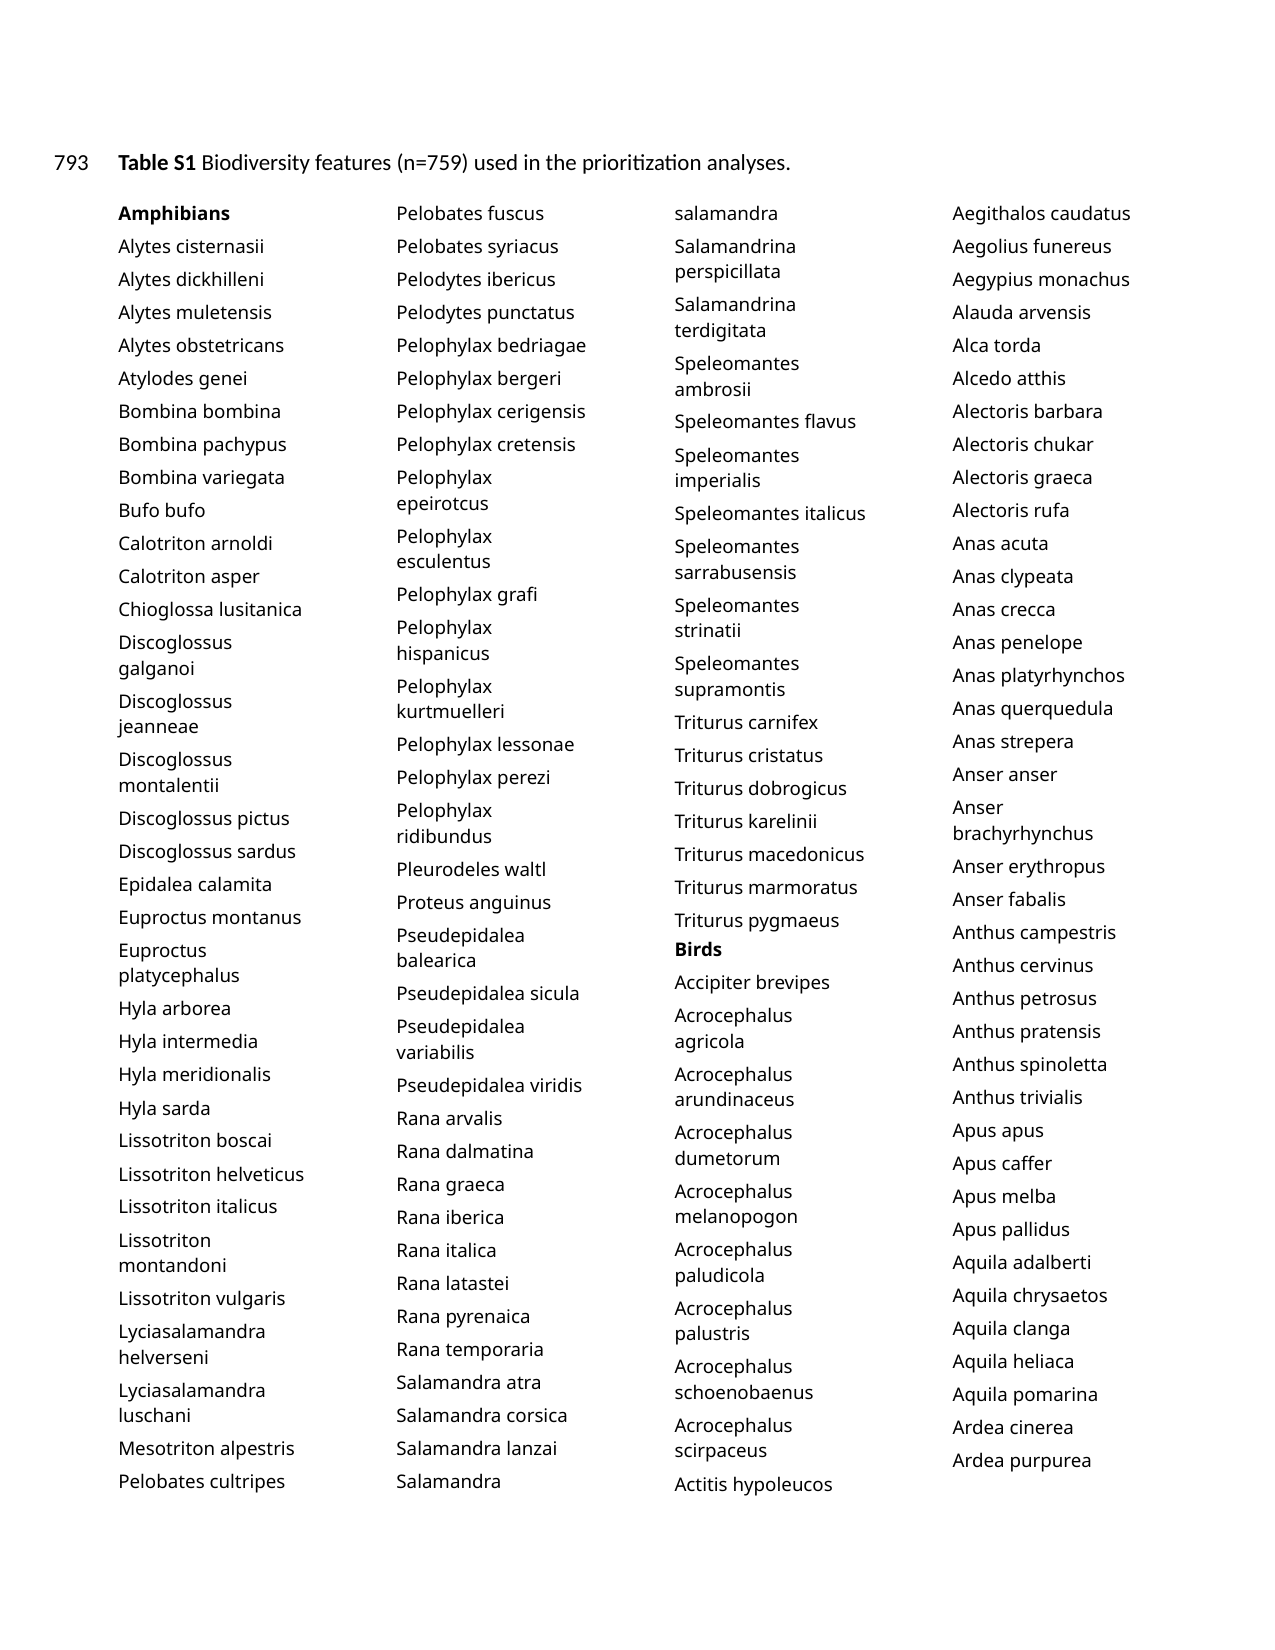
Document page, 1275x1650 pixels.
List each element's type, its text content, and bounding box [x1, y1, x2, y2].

table_cell Hyla arborea [112, 992, 317, 1025]
table_cell Rana graeca [390, 1168, 595, 1201]
table_cell Apus melba [947, 1180, 1151, 1213]
table_cell Aegolius funereus [947, 230, 1151, 262]
table_cell Anser anser [947, 758, 1151, 791]
table_cell Lyciasalamandra helverseni [112, 1315, 317, 1373]
table_cell Alca torda [947, 329, 1151, 362]
table_header Amphibians [112, 196, 317, 229]
table_cell Alcedo atthis [947, 362, 1151, 394]
table_cell Pseudepidalea viridis [390, 1069, 595, 1102]
table_cell Speleomantes sarrabusensis [669, 530, 873, 588]
table_cell Mesotriton alpestris [112, 1432, 317, 1465]
table_cell Anas penelope [947, 626, 1151, 659]
table_cell Aquila clanga [947, 1312, 1151, 1345]
table_cell Speleomantes italicus [669, 497, 873, 530]
table_cell Pelophylax bergeri [390, 362, 595, 394]
table_cell Pelophylax kurtmuelleri [390, 669, 595, 728]
table_cell Aquila chrysaetos [947, 1279, 1151, 1312]
table_cell Hyla sarda [112, 1091, 317, 1124]
table_cell Alytes dickhilleni [112, 263, 317, 296]
table_cell Anser fabalis [947, 883, 1151, 915]
table_cell Atylodes genei [112, 362, 317, 394]
table_cell Rana italica [390, 1234, 595, 1267]
table_cell Triturus macedonicus [669, 838, 873, 870]
table_cell Bombina variegata [112, 461, 317, 494]
table_cell Discoglossus montalentii [112, 743, 317, 801]
table_cell Acrocephalus dumetorum [669, 1116, 873, 1174]
table_cell Aquila adalberti [947, 1246, 1151, 1279]
table_cell Hyla meridionalis [112, 1058, 317, 1091]
table_cell Pelophylax perezi [390, 761, 595, 794]
table_cell Acrocephalus schoenobaenus [669, 1350, 873, 1408]
table_cell Speleomantes flavus [669, 405, 873, 438]
table_cell Anthus cervinus [947, 949, 1151, 981]
table_cell Salamandrina terdigitata [669, 288, 873, 347]
table_cell Salamandra salamandra [669, 196, 873, 229]
table_cell Pelobates syriacus [390, 230, 595, 262]
table_cell Alytes cisternasii [112, 230, 317, 262]
table_cell Actitis hypoleucos [669, 1467, 873, 1500]
table_cell Anas crecca [947, 593, 1151, 626]
table_cell Rana pyrenaica [390, 1300, 595, 1333]
table_cell Anser erythropus [947, 849, 1151, 882]
table_cell Speleomantes ambrosii [669, 347, 873, 405]
table_cell Anas platyrhynchos [947, 659, 1151, 692]
table_cell Triturus dobrogicus [669, 771, 873, 804]
table_cell Salamandra salamandra [390, 1465, 595, 1494]
table_cell Acrocephalus scirpaceus [669, 1409, 873, 1467]
table_cell Apus pallidus [947, 1213, 1151, 1246]
table_cell Euproctus montanus [112, 900, 317, 933]
table_cell Pelophylax hispanicus [390, 611, 595, 669]
table_cell Aegypius monachus [947, 263, 1151, 296]
table_cell Epidalea calamita [112, 868, 317, 900]
table_cell Bufo bufo [112, 494, 317, 527]
table_cell Anas clypeata [947, 560, 1151, 593]
table_cell Lyciasalamandra luschani [112, 1373, 317, 1432]
table_cell Aquila heliaca [947, 1345, 1151, 1378]
table_cell Rana latastei [390, 1267, 595, 1300]
table_cell Hyla intermedia [112, 1025, 317, 1058]
table_cell Pelophylax cretensis [390, 428, 595, 461]
table_cell Discoglossus jeanneae [112, 684, 317, 743]
table_cell Discoglossus pictus [112, 801, 317, 834]
table_cell Alectoris graeca [947, 461, 1151, 494]
table_cell Pelophylax epeirotcus [390, 461, 595, 519]
table_cell Anas strepera [947, 725, 1151, 758]
table_cell Alytes obstetricans [112, 329, 317, 362]
table_cell Lissotriton helveticus [112, 1157, 317, 1190]
table_cell Pelophylax ridibundus [390, 794, 595, 852]
table_cell Pelophylax cerigensis [390, 395, 595, 428]
table_cell Speleomantes strinatii [669, 588, 873, 647]
table_cell Anthus campestris [947, 915, 1151, 948]
table_cell Pelodytes ibericus [390, 263, 595, 296]
table_cell Salamandra corsica [390, 1399, 595, 1432]
table_cell Pelophylax lessonae [390, 728, 595, 761]
table_cell Pseudepidalea variabilis [390, 1010, 595, 1068]
table_cell Speleomantes imperialis [669, 438, 873, 497]
table_cell Bombina bombina [112, 395, 317, 428]
table_cell Pelodytes punctatus [390, 296, 595, 328]
table_cell Pelophylax grafi [390, 578, 595, 611]
table_cell Acrocephalus melanopogon [669, 1174, 873, 1233]
table_cell Triturus marmoratus [669, 870, 873, 903]
table_cell Euproctus platycephalus [112, 934, 317, 992]
table_cell Anas acuta [947, 527, 1151, 560]
table_cell Alectoris chukar [947, 428, 1151, 461]
table_cell Triturus pygmaeus Birds [669, 904, 873, 966]
table_cell Calotriton asper [112, 560, 317, 593]
table_cell Alectoris barbara [947, 395, 1151, 428]
table_cell Acrocephalus agricola [669, 999, 873, 1057]
table_cell Lissotriton montandoni [112, 1223, 317, 1282]
table_cell Anthus trivialis [947, 1081, 1151, 1113]
table_cell Triturus cristatus [669, 738, 873, 771]
table_cell Accipiter brevipes [669, 966, 873, 999]
table_cell Discoglossus sardus [112, 834, 317, 867]
table_cell Lissotriton boscai [112, 1124, 317, 1157]
table_cell Triturus karelinii [669, 804, 873, 837]
table_cell Lissotriton vulgaris [112, 1282, 317, 1315]
table_cell Alectoris rufa [947, 494, 1151, 527]
table_cell Pelobates cultripes [112, 1465, 317, 1498]
table_cell Proteus anguinus [390, 885, 595, 918]
table_cell Rana temporaria [390, 1333, 595, 1366]
table_cell Anser brachyrhynchus [947, 791, 1151, 849]
table_cell Anthus pratensis [947, 1015, 1151, 1047]
table_cell Bombina pachypus [112, 428, 317, 461]
table_cell Apus caffer [947, 1147, 1151, 1179]
table_cell Aegithalos caudatus [947, 196, 1151, 229]
table_cell Pelophylax bedriagae [390, 329, 595, 362]
table_cell Discoglossus galganoi [112, 626, 317, 684]
table_cell Salamandra lanzai [390, 1432, 595, 1465]
table_cell Pelobates fuscus [390, 196, 595, 229]
table_cell Acrocephalus palustris [669, 1291, 873, 1350]
table_cell Ardea purpurea [947, 1444, 1151, 1477]
table_cell Speleomantes supramontis [669, 647, 873, 705]
table_cell Acrocephalus arundinaceus [669, 1057, 873, 1116]
table_cell Calotriton arnoldi [112, 527, 317, 560]
table_cell Aquila pomarina [947, 1378, 1151, 1411]
table_cell Anas querquedula [947, 692, 1151, 725]
table_cell Chioglossa lusitanica [112, 593, 317, 626]
table_cell Rana iberica [390, 1201, 595, 1234]
text Table S1 Biodiversity features (n=759) used in the prioritization analyses. [118, 148, 1157, 176]
table_cell Triturus carnifex [669, 705, 873, 738]
table_cell Rana dalmatina [390, 1135, 595, 1168]
table_cell Alauda arvensis [947, 296, 1151, 328]
table_cell Ardea cinerea [947, 1411, 1151, 1444]
table_cell Pseudepidalea balearica [390, 919, 595, 977]
table_cell Pelophylax esculentus [390, 519, 595, 578]
table_cell Pseudepidalea sicula [390, 977, 595, 1010]
table_cell Salamandrina perspicillata [669, 230, 873, 288]
table_cell Acrocephalus paludicola [669, 1233, 873, 1291]
table_cell Salamandra atra [390, 1366, 595, 1399]
table_cell Anthus petrosus [947, 981, 1151, 1014]
table_cell Apus apus [947, 1114, 1151, 1147]
table_cell Lissotriton italicus [112, 1190, 317, 1223]
table_cell Alytes muletensis [112, 296, 317, 328]
table_cell Anthus spinoletta [947, 1048, 1151, 1081]
table_cell Pleurodeles waltl [390, 853, 595, 885]
table_cell Rana arvalis [390, 1102, 595, 1134]
